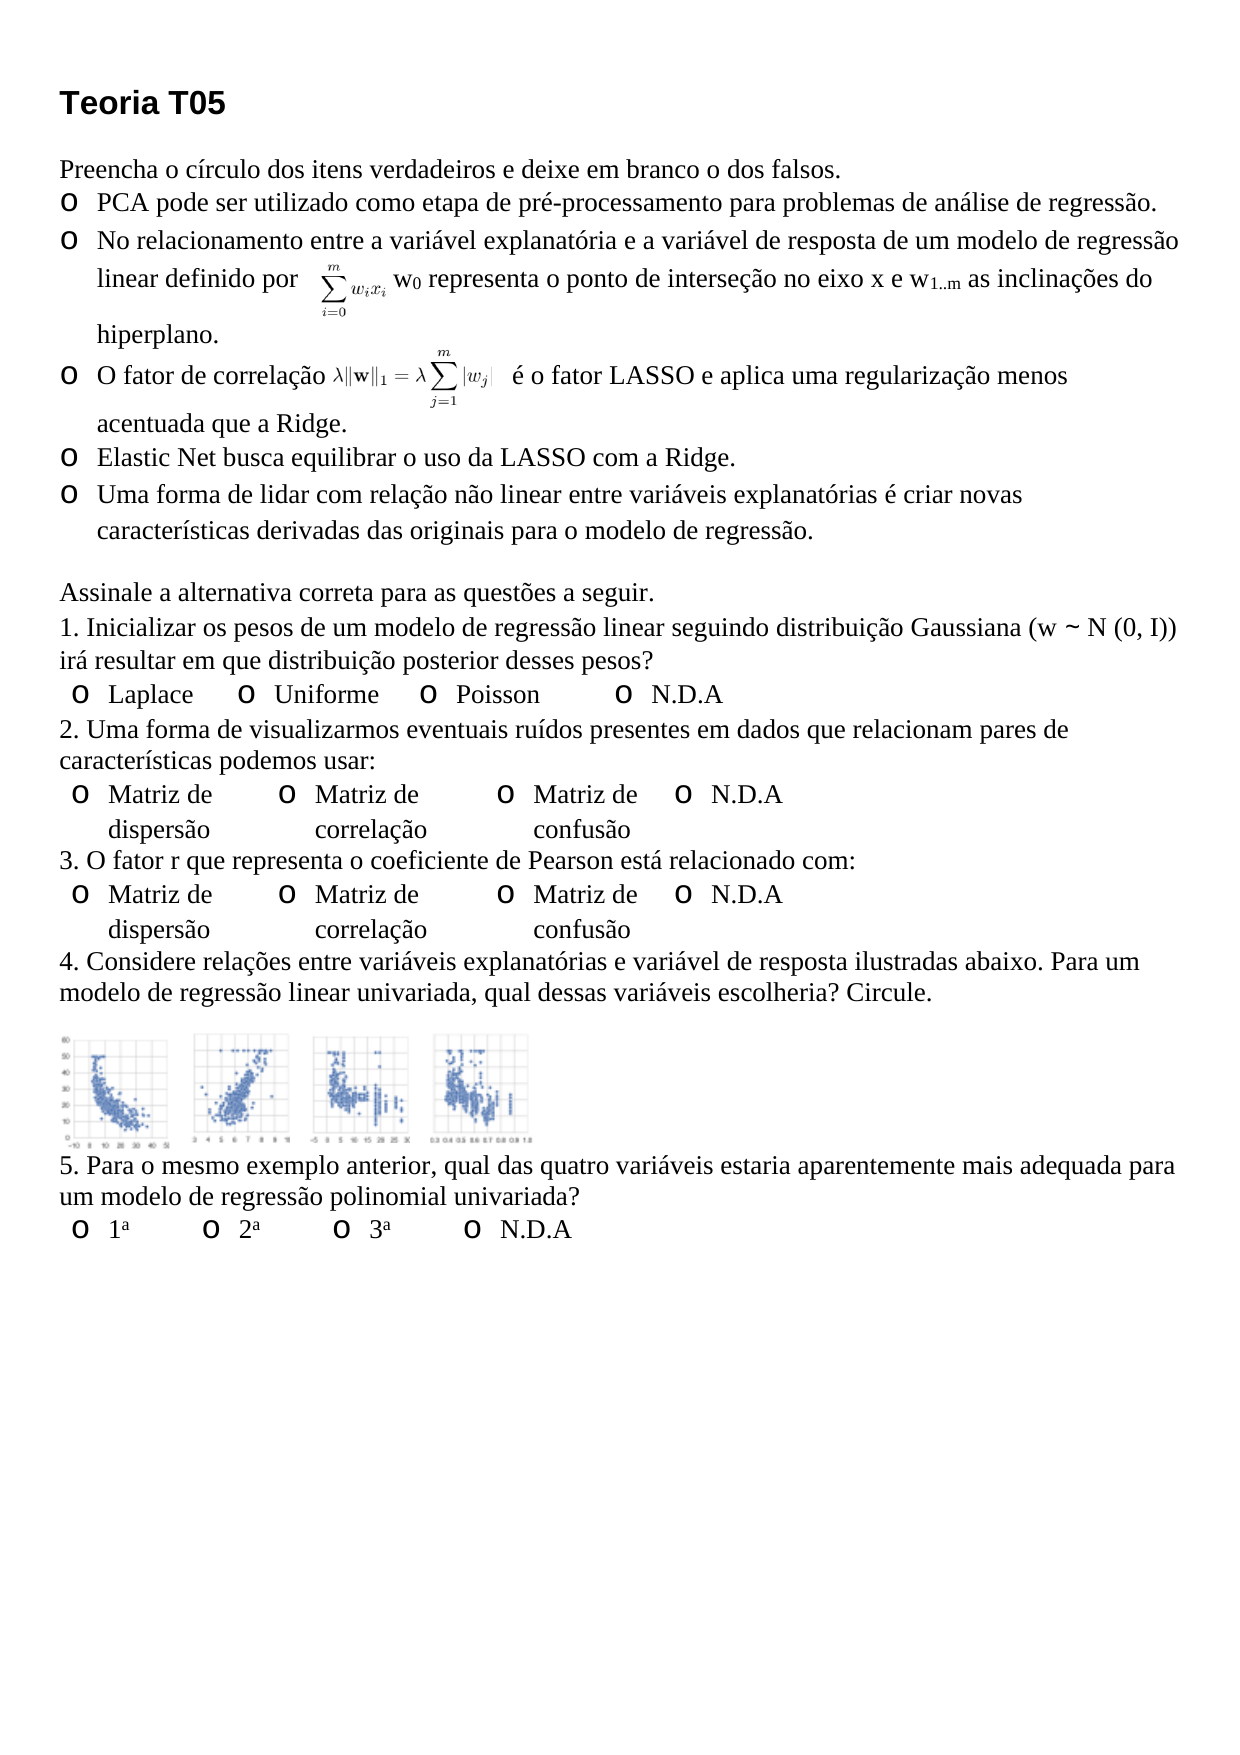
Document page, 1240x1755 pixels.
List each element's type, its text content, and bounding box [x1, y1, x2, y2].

table_header Matriz de dispersão [59, 776, 266, 844]
table_header 3a [320, 1211, 451, 1249]
table_header Matriz de confusão [484, 876, 662, 944]
table_header Matriz de dispersão [59, 876, 266, 944]
text 2. Uma forma de visualizarmos eventuais ruídos presentes em dados que relacionam pares de características podemos usar: [59, 713, 1181, 776]
text 3. O fator r que representa o coeficiente de Pearson está relacionado com: [59, 844, 1181, 876]
table_header 2a [190, 1211, 320, 1249]
table_header Matriz de correlação [266, 876, 484, 944]
list No relacionamento entre a variável explanatória e a variável de resposta de um modelo de regressão linear definido por w0 representa o ponto de interseção no eixo x e w1..m as inclinações do hiperplano. [59, 222, 1181, 349]
table_header Uniforme [225, 675, 407, 713]
list Uma forma de lidar com relação não linear entre variáveis explanatórias é criar novas características derivadas das originais para o modelo de regressão. [59, 476, 1181, 545]
text Teoria T05 [59, 83, 1181, 122]
list PCA pode ser utilizado como etapa de pré-processamento para problemas de análise de regressão. [59, 184, 1181, 222]
table_header Matriz de confusão [484, 776, 662, 844]
list Elastic Net busca equilibrar o uso da LASSO com a Ridge. [59, 438, 1181, 476]
text 5. Para o mesmo exemplo anterior, qual das quatro variáveis estaria aparentemente mais adequada para um modelo de regressão polinomial univariada? [59, 1149, 1181, 1211]
list O fator de correlação é o fator LASSO e aplica uma regularização menos acentuada que a Ridge. [59, 349, 1181, 438]
table_header Laplace [59, 675, 225, 713]
table_header N.D.A [662, 776, 956, 844]
table_header N.D.A [451, 1211, 602, 1249]
table_header Matriz de correlação [266, 776, 484, 844]
text Preencha o círculo dos itens verdadeiros e deixe em branco o dos falsos. [59, 153, 1181, 184]
table_header 1a [59, 1211, 190, 1249]
table_header N.D.A [662, 876, 956, 944]
text 4. Considere relações entre variáveis explanatórias e variável de resposta ilustradas abaixo. Para um modelo de regressão linear univariada, qual dessas variáveis escolheria? Circule. [59, 944, 1181, 1007]
text Assinale a alternativa correta para as questões a seguir. [59, 576, 1181, 607]
text 1. Inicializar os pesos de um modelo de regressão linear seguindo distribuição Gaussiana (w ∼ N (0, I)) irá resultar em que distribuição posterior desses pesos? [59, 607, 1181, 675]
table_header Poisson [407, 675, 602, 713]
table_header N.D.A [602, 675, 809, 713]
